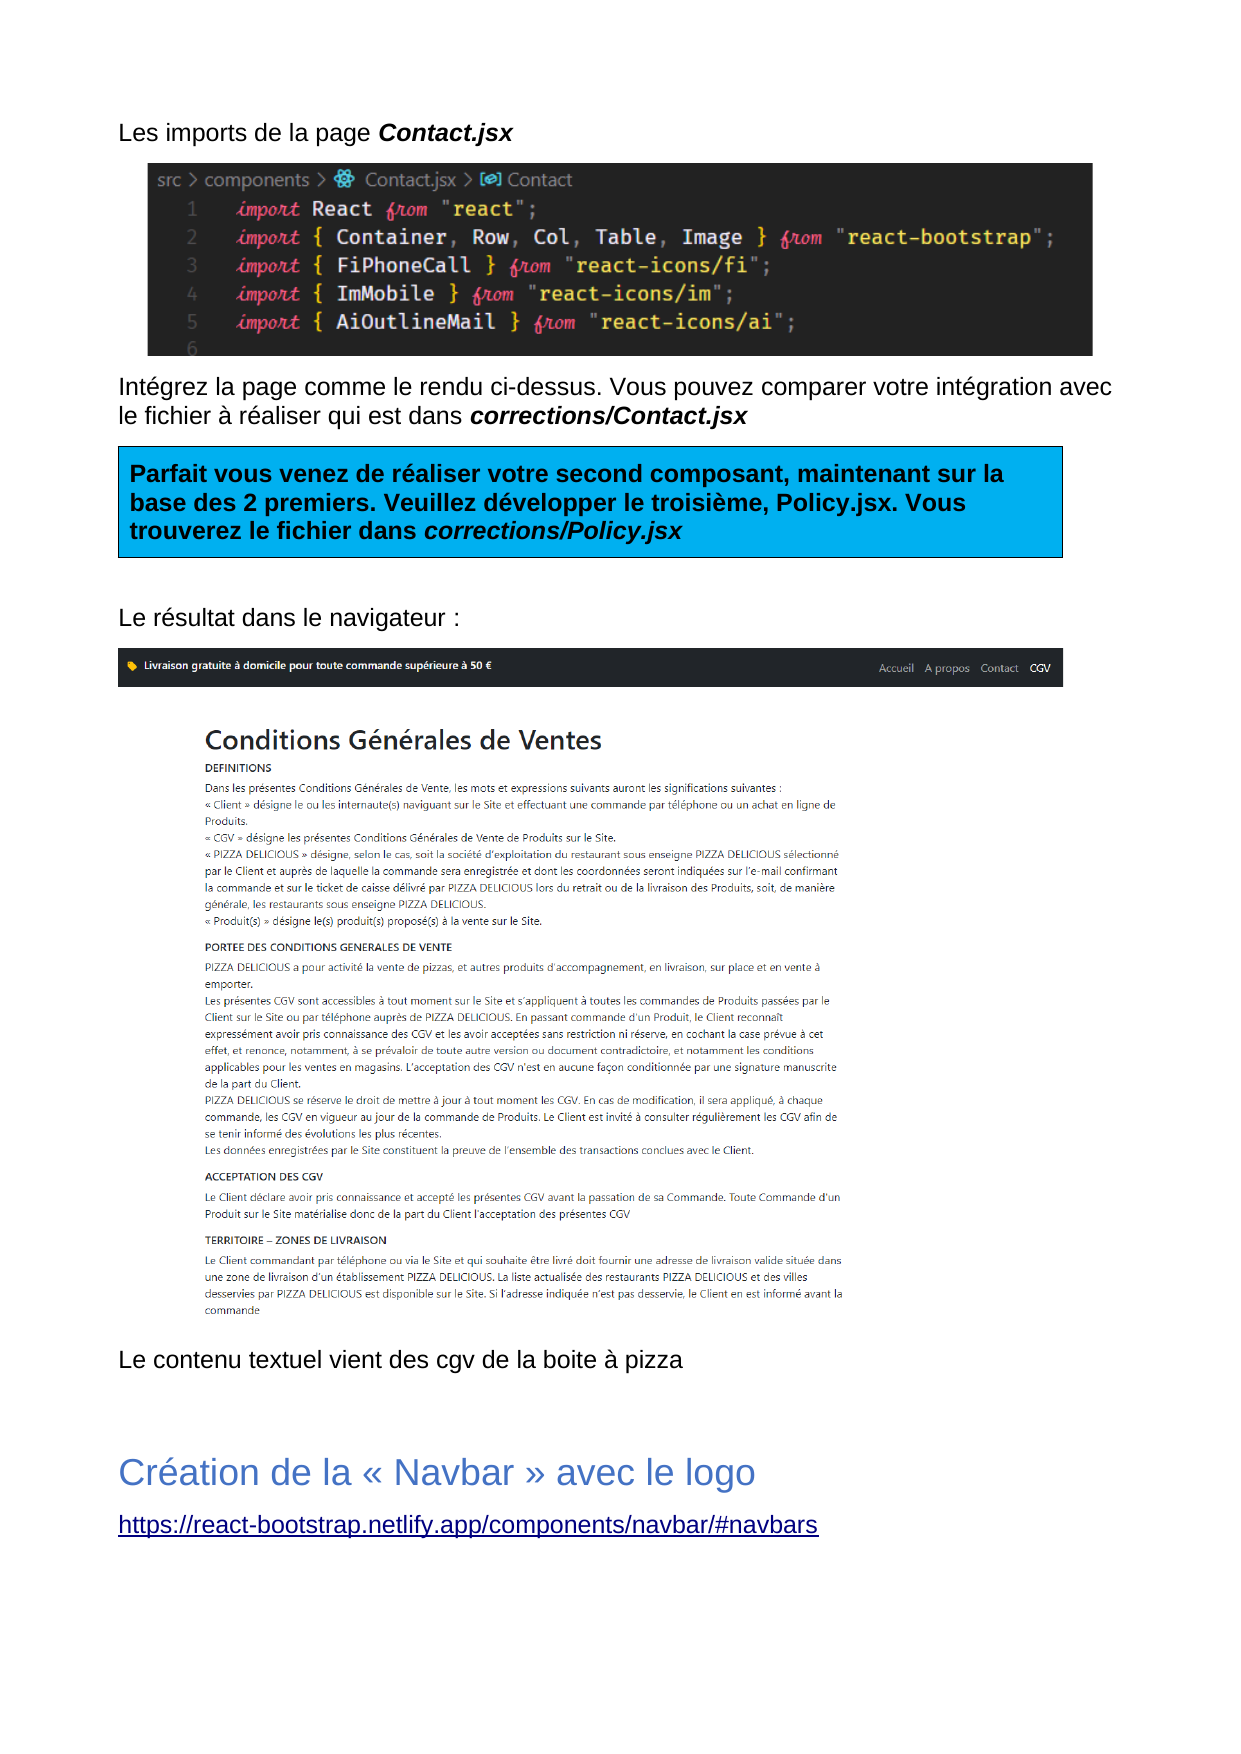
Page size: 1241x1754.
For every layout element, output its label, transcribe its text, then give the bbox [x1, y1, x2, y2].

text Le résultat dans le navigateur : [118, 603, 1122, 632]
text Création de la « Navbar » avec le logo [118, 1451, 1122, 1494]
text Intégrez la page comme le rendu ci-dessus. Vous pouvez comparer votre intégration avec le fichier à réaliser qui est dans corrections/Contact.jsx [118, 372, 1122, 429]
picture [118, 648, 1064, 1329]
text Les imports de la page Contact.jsx [118, 118, 1122, 147]
picture [147, 163, 1093, 356]
text https://react-bootstrap.netlify.app/components/navbar/#navbars [118, 1510, 1122, 1539]
text Le contenu textuel vient des cgv de la boite à pizza [118, 1345, 1122, 1374]
table_header Parfait vous venez de réaliser votre second composant, maintenant sur la base des 2 premiers. Veuillez développer le troisième, Policy.jsx. Vous trouverez le fichier dans corrections/Policy.jsx [119, 447, 1062, 557]
